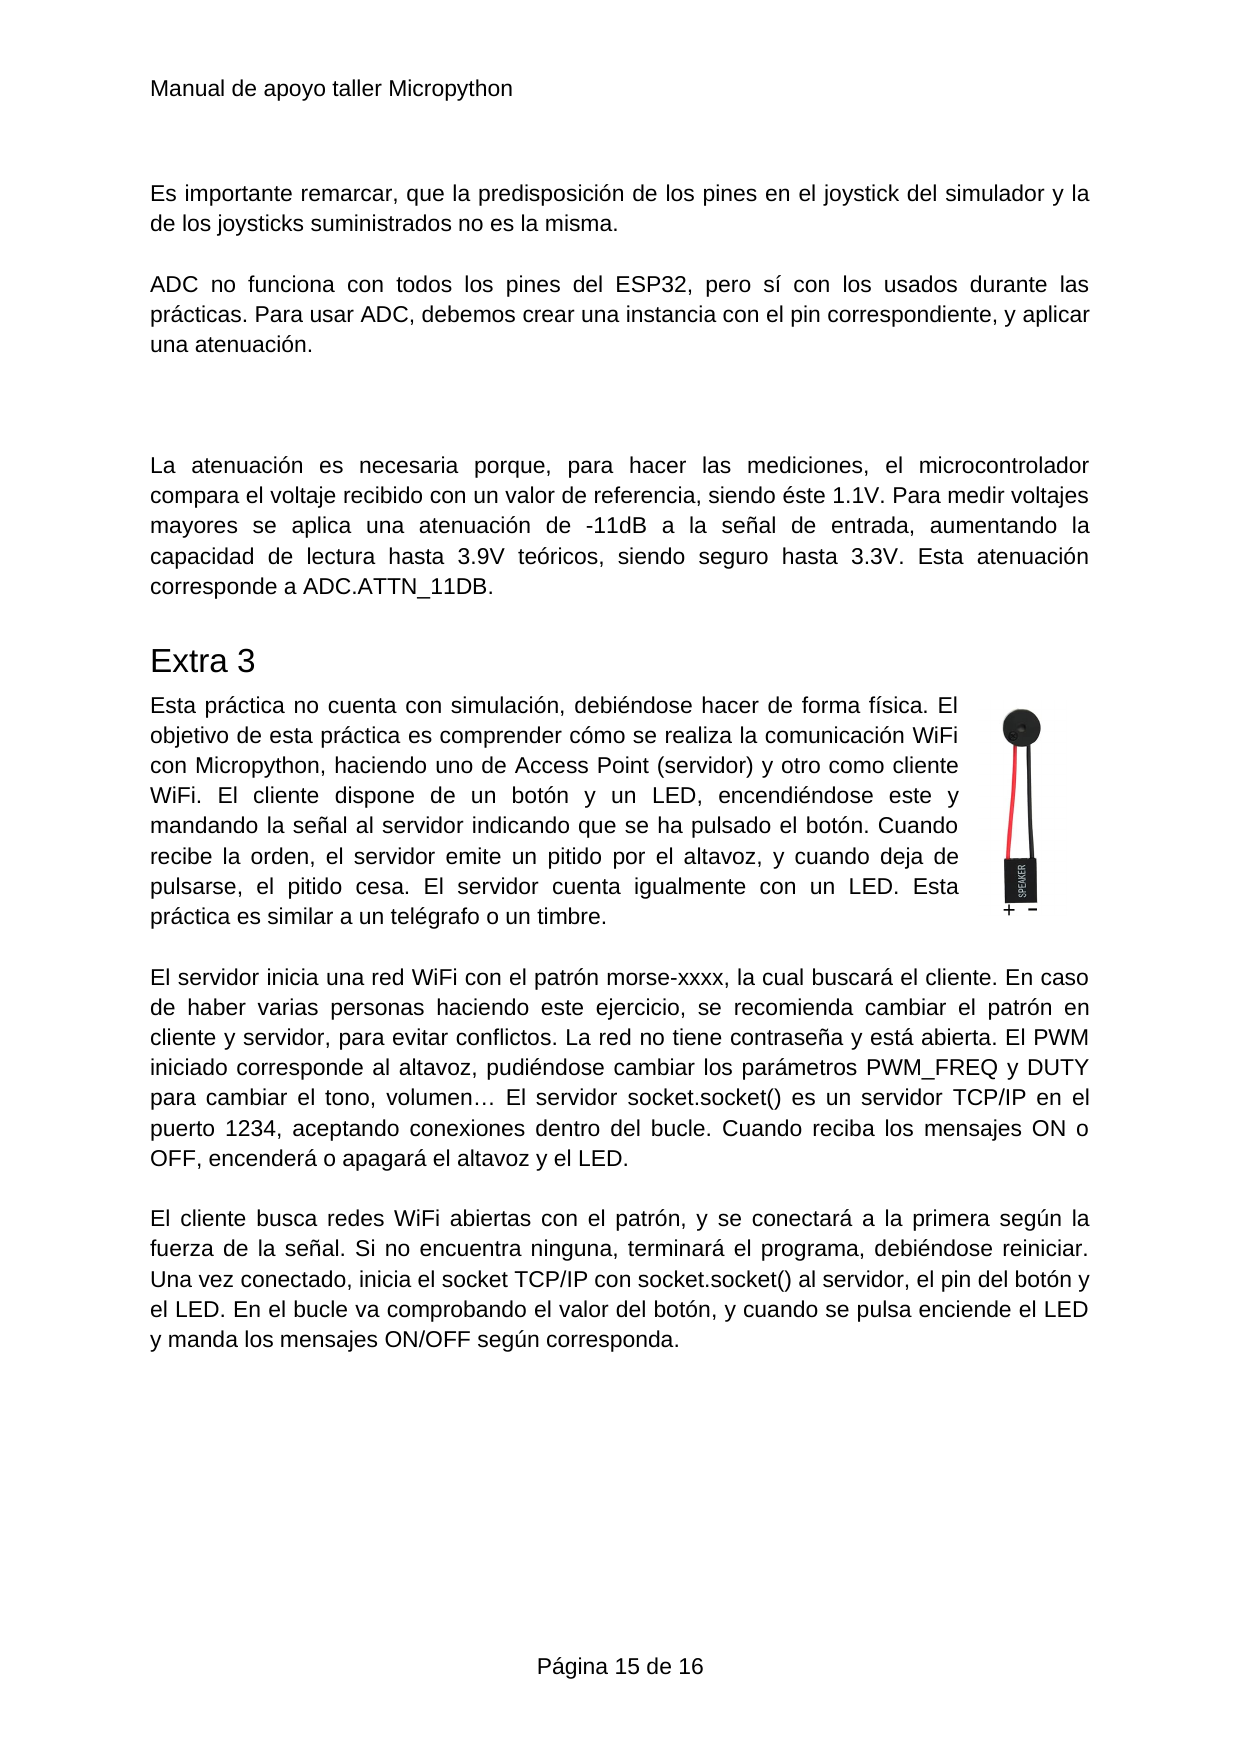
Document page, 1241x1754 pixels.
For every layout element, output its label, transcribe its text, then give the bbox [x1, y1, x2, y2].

picture [978, 700, 1067, 916]
text ADC no funciona con todos los pines del ESP32, pero sí con los usados durante las prácticas. Para usar ADC, debemos crear una instancia con el pin correspondiente, y aplicar una atenuación. [150, 271, 1090, 358]
text La atenuación es necesaria porque, para hacer las mediciones, el microcontrolador compara el voltaje recibido con un valor de referencia, siendo éste 1.1V. Para medir voltajes mayores se aplica una atenuación de -11dB a la señal de entrada, aumentando la capacidad de lectura hasta 3.9V teóricos, siendo seguro hasta 3.3V. Esta atenuación corresponde a ADC.ATTN_11DB. [150, 452, 1090, 599]
subtitle Extra 3 [150, 641, 1090, 679]
text El cliente busca redes WiFi abiertas con el patrón, y se conectará a la primera según la fuerza de la señal. Si no encuentra ninguna, terminará el programa, debiéndose reiniciar. Una vez conectado, inicia el socket TCP/IP con socket.socket() al servidor, el pin del botón y el LED. En el bucle va comprobando el valor del botón, y cuando se pulsa enciende el LED y manda los mensajes ON/OFF según corresponda. [150, 1205, 1090, 1352]
text Esta práctica no cuenta con simulación, debiéndose hacer de forma física. El objetivo de esta práctica es comprender cómo se realiza la comunicación WiFi con Micropython, haciendo uno de Access Point (servidor) y otro como cliente WiFi. El cliente dispone de un botón y un LED, encendiéndose este y mandando la señal al servidor indicando que se ha pulsado el botón. Cuando recibe la orden, el servidor emite un pitido por el altavoz, y cuando deja de pulsarse, el pitido cesa. El servidor cuenta igualmente con un LED. Esta práctica es similar a un telégrafo o un timbre. [150, 692, 1090, 929]
text El servidor inicia una red WiFi con el patrón morse-xxxx, la cual buscará el cliente. En caso de haber varias personas haciendo este ejercicio, se recomienda cambiar el patrón en cliente y servidor, para evitar conflictos. La red no tiene contraseña y está abierta. El PWM iniciado corresponde al altavoz, pudiéndose cambiar los parámetros PWM_FREQ y DUTY para cambiar el tono, volumen… El servidor socket.socket() es un servidor TCP/IP en el puerto 1234, aceptando conexiones dentro del bucle. Cuando reciba los mensajes ON o OFF, encenderá o apagará el altavoz y el LED. [150, 963, 1090, 1171]
text Es importante remarcar, que la predisposición de los pines en el joystick del simulador y la de los joysticks suministrados no es la misma. [150, 180, 1090, 237]
